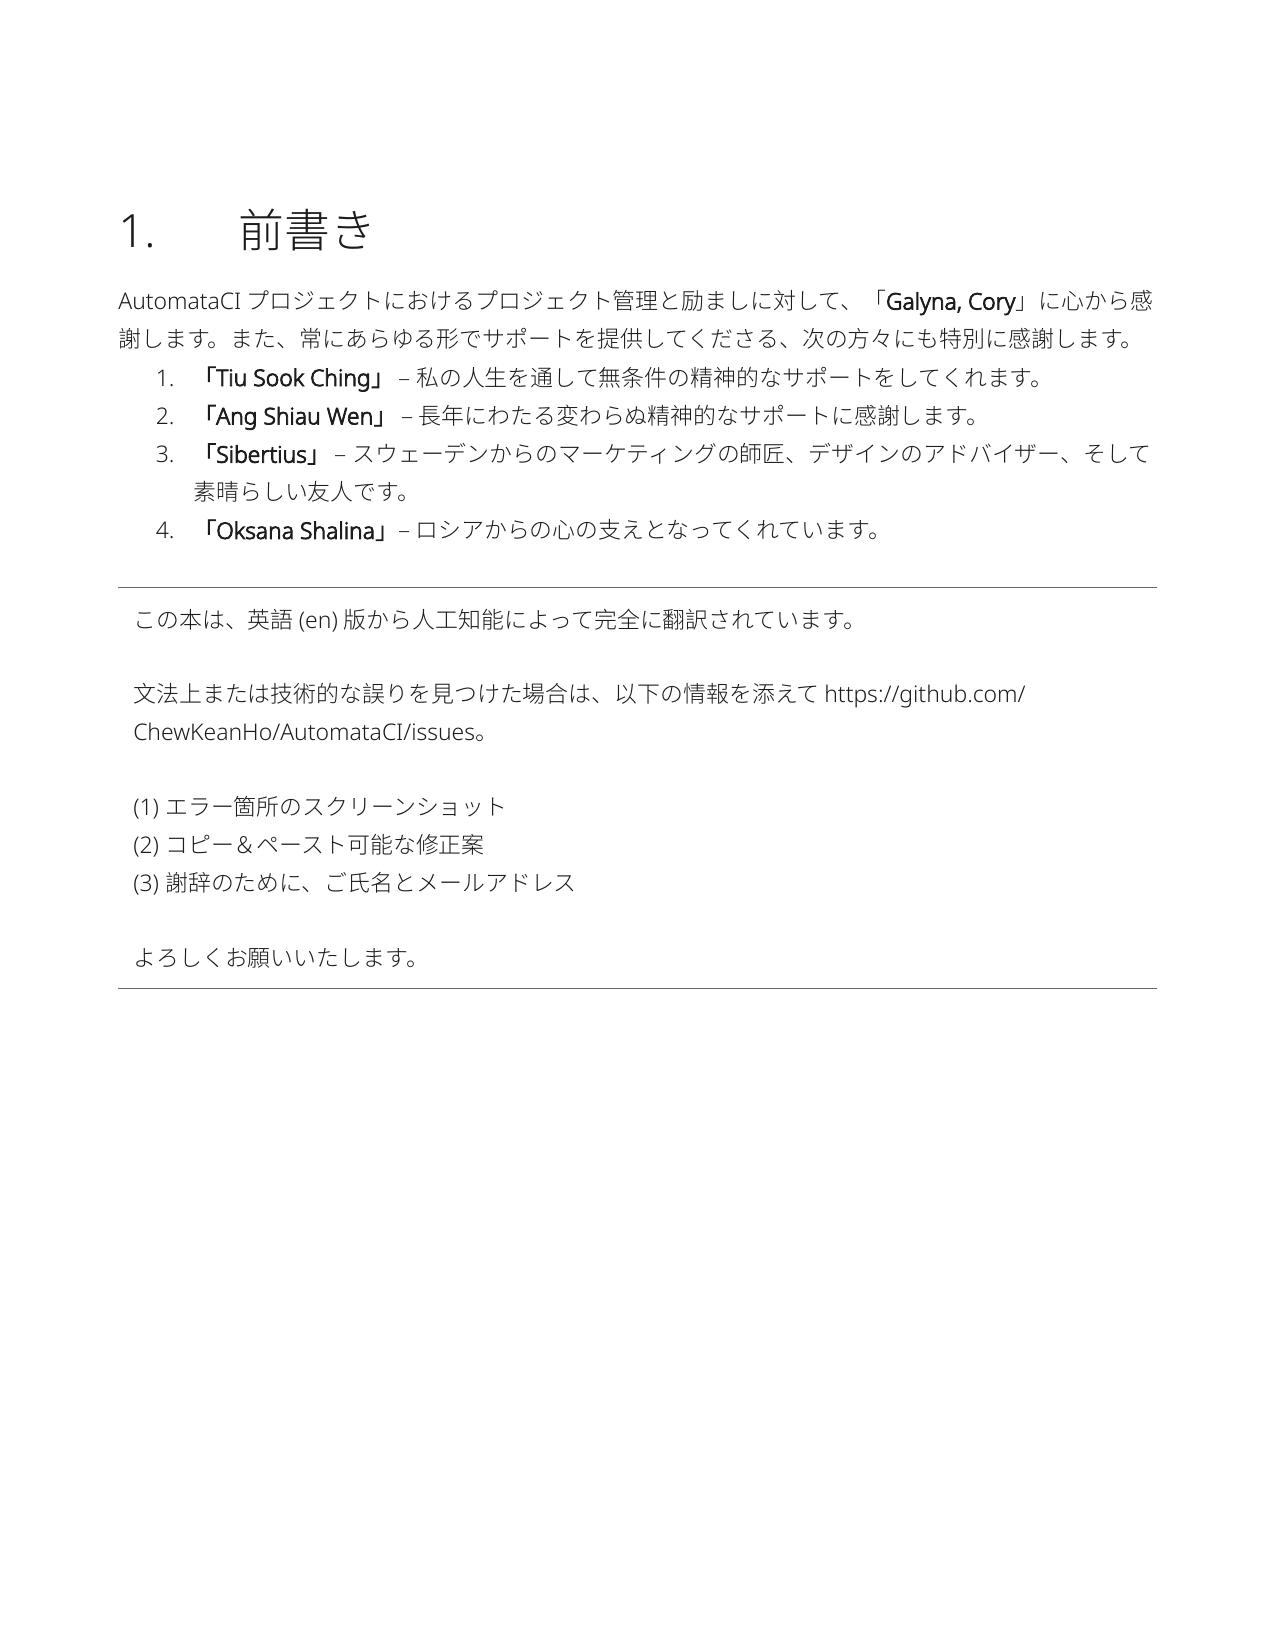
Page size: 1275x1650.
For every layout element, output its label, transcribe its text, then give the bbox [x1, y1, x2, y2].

list 「Sibertius」 – スウェーデンからのマーケティングの師匠、デザインのアドバイザー、そして素晴らしい友人です。 [156, 436, 1157, 507]
text (1) エラー箇所のスクリーンショット [118, 773, 1157, 812]
list 「Oksana Shalina」– ロシアからの心の支えとなってくれています。 [156, 512, 1157, 546]
list 「Tiu Sook Ching」 – 私の人生を通して無条件の精神的なサポートをしてくれます。 [156, 359, 1157, 393]
text この本は、英語 (en) 版から人工知能によって完全に翻訳されています。 [118, 588, 1157, 635]
list 「Ang Shiau Wen」 – 長年にわたる変わらぬ精神的なサポートに感謝します。 [156, 398, 1157, 431]
text (2) コピー＆ペースト可能な修正案 [118, 812, 1157, 850]
text よろしくお願いいたします。 [118, 924, 1157, 988]
text 文法上または技術的な誤りを見つけた場合は、以下の情報を添えてhttps://github.com/ChewKeanHo/AutomataCI/issues。 [118, 661, 1157, 748]
text (3) 謝辞のために、ご氏名とメールアドレス [118, 850, 1157, 898]
subtitle 前書き [118, 194, 1157, 261]
text AutomataCIプロジェクトにおけるプロジェクト管理と励ましに対して、「Galyna, Cory」に心から感謝します。また、常にあらゆる形でサポートを提供してくださる、次の方々にも特別に感謝します。 [118, 283, 1157, 354]
